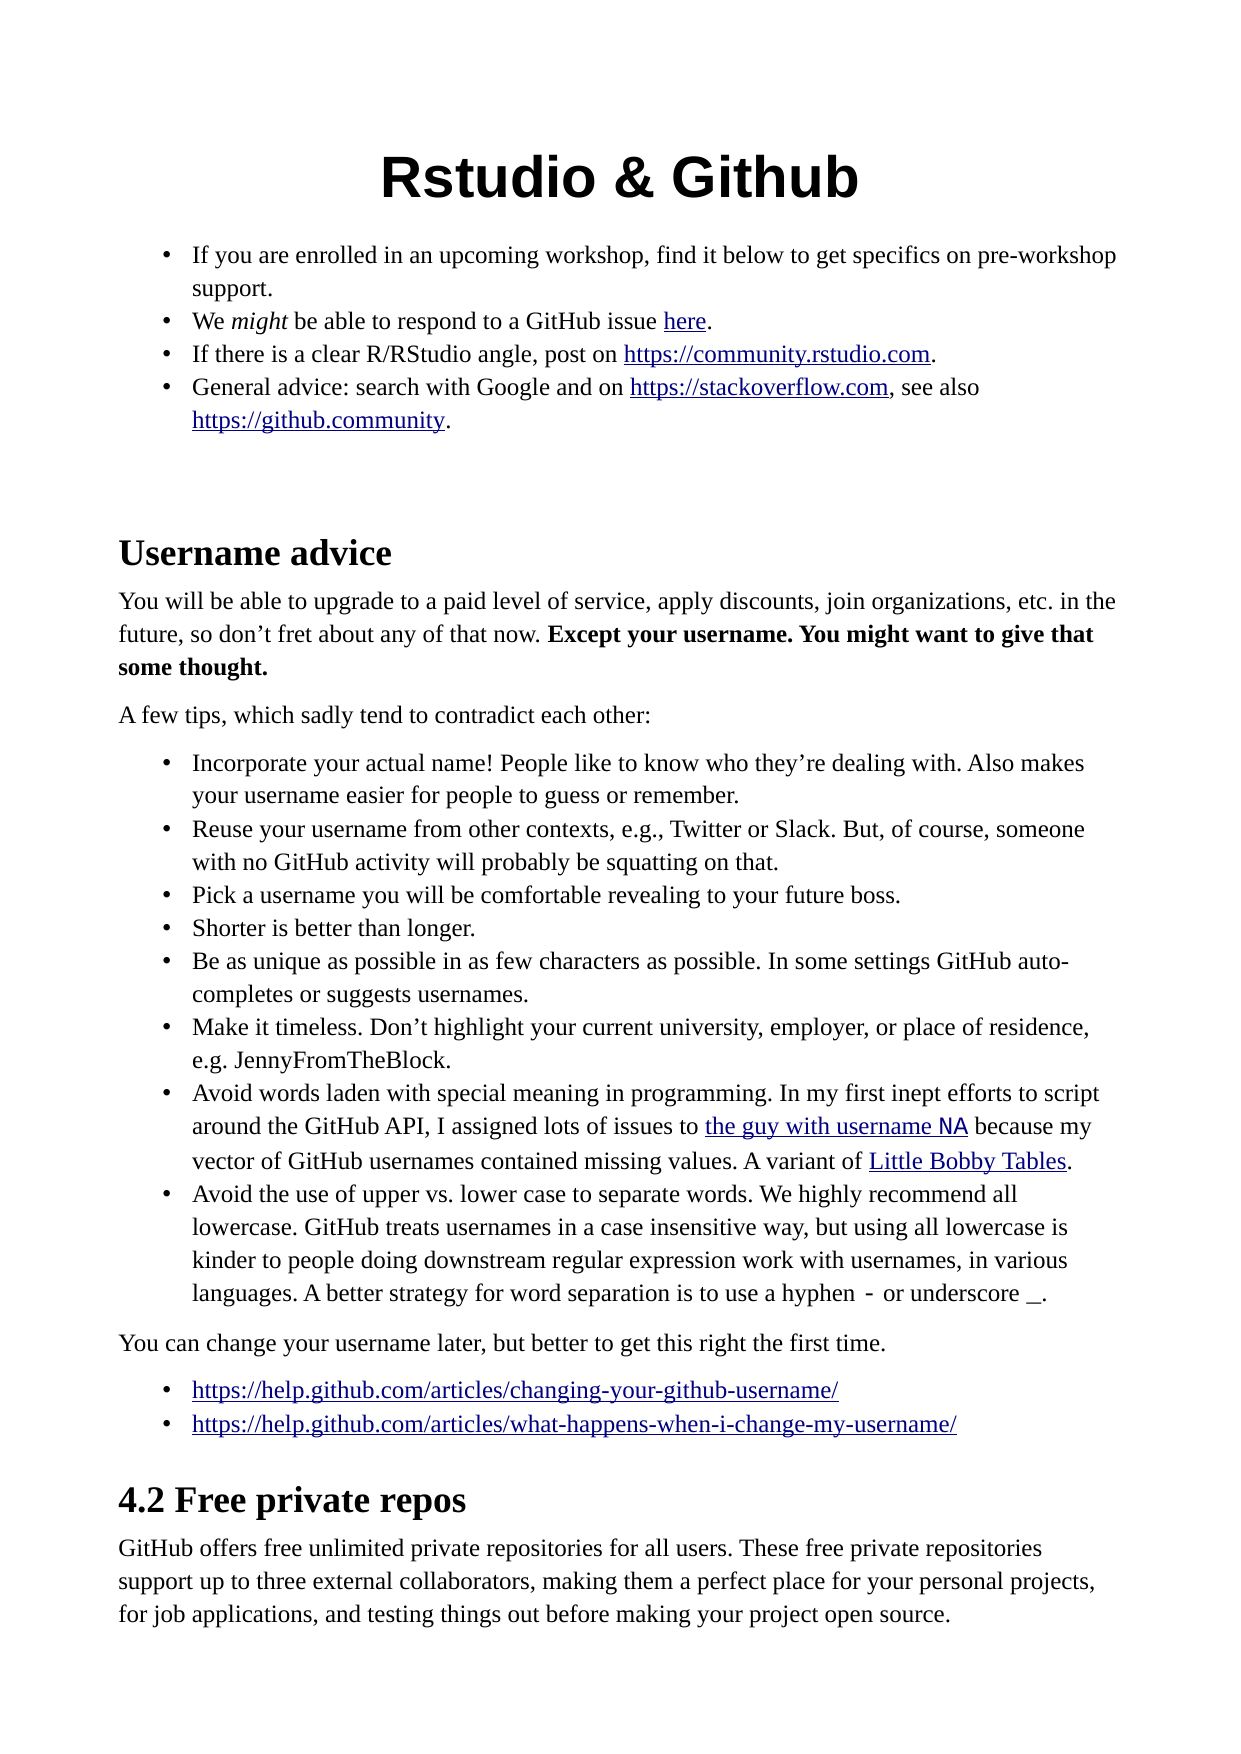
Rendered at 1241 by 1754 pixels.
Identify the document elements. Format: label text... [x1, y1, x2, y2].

list Shorter is better than longer. [162, 913, 1122, 941]
list Avoid words laden with special meaning in programming. In my first inept efforts to script around the GitHub API, I assigned lots of issues to the guy with username NA because my vector of GitHub usernames contained missing values. A variant of Little Bobby Tables. [162, 1078, 1122, 1175]
list If you are enrolled in an upcoming workshop, find it below to get specifics on pre-workshop support. [162, 240, 1122, 301]
text You will be able to upgrade to a paid level of service, apply discounts, join organizations, etc. in the future, so don’t fret about any of that now. Except your username. You might want to give that some thought. [118, 586, 1122, 681]
list Pick a username you will be comfortable revealing to your future boss. [162, 880, 1122, 908]
list https://help.github.com/articles/changing-your-github-username/ [162, 1376, 1122, 1404]
subtitle Username advice [118, 531, 1122, 574]
subtitle 4.2 Free private repos [118, 1477, 1122, 1520]
text You can change your username later, but better to get this right the first time. [118, 1328, 1122, 1357]
list General advice: search with Google and on https://stackoverflow.com, see also https://github.community. [162, 372, 1122, 433]
text GitHub offers free unlimited private repositories for all users. These free private repositories support up to three external collaborators, making them a perfect place for your personal projects, for job applications, and testing things out before making your project open source. [118, 1533, 1122, 1627]
list Avoid the use of upper vs. lower case to separate words. We highly recommend all lowercase. GitHub treats usernames in a case insensitive way, but using all lowercase is kinder to people doing downstream regular expression work with usernames, in various languages. A better strategy for word separation is to use a hyphen - or underscore _. [162, 1179, 1122, 1309]
text A few tips, which sadly tend to contradict each other: [118, 700, 1122, 729]
list Incorporate your actual name! People like to know who they’re dealing with. Also makes your username easier for people to guess or remember. [162, 748, 1122, 809]
list Make it timeless. Don’t highlight your current university, employer, or place of residence, e.g. JennyFromTheBlock. [162, 1012, 1122, 1073]
list If there is a clear R/RStudio angle, post on https://community.rstudio.com. [162, 339, 1122, 367]
list Be as unique as possible in as few characters as possible. In some settings GitHub auto-completes or suggests usernames. [162, 946, 1122, 1007]
list We might be able to respond to a GitHub issue here. [162, 306, 1122, 334]
list Reuse your username from other contexts, e.g., Twitter or Slack. But, of course, someone with no GitHub activity will probably be squatting on that. [162, 814, 1122, 875]
list https://help.github.com/articles/what-happens-when-i-change-my-username/ [162, 1409, 1122, 1437]
